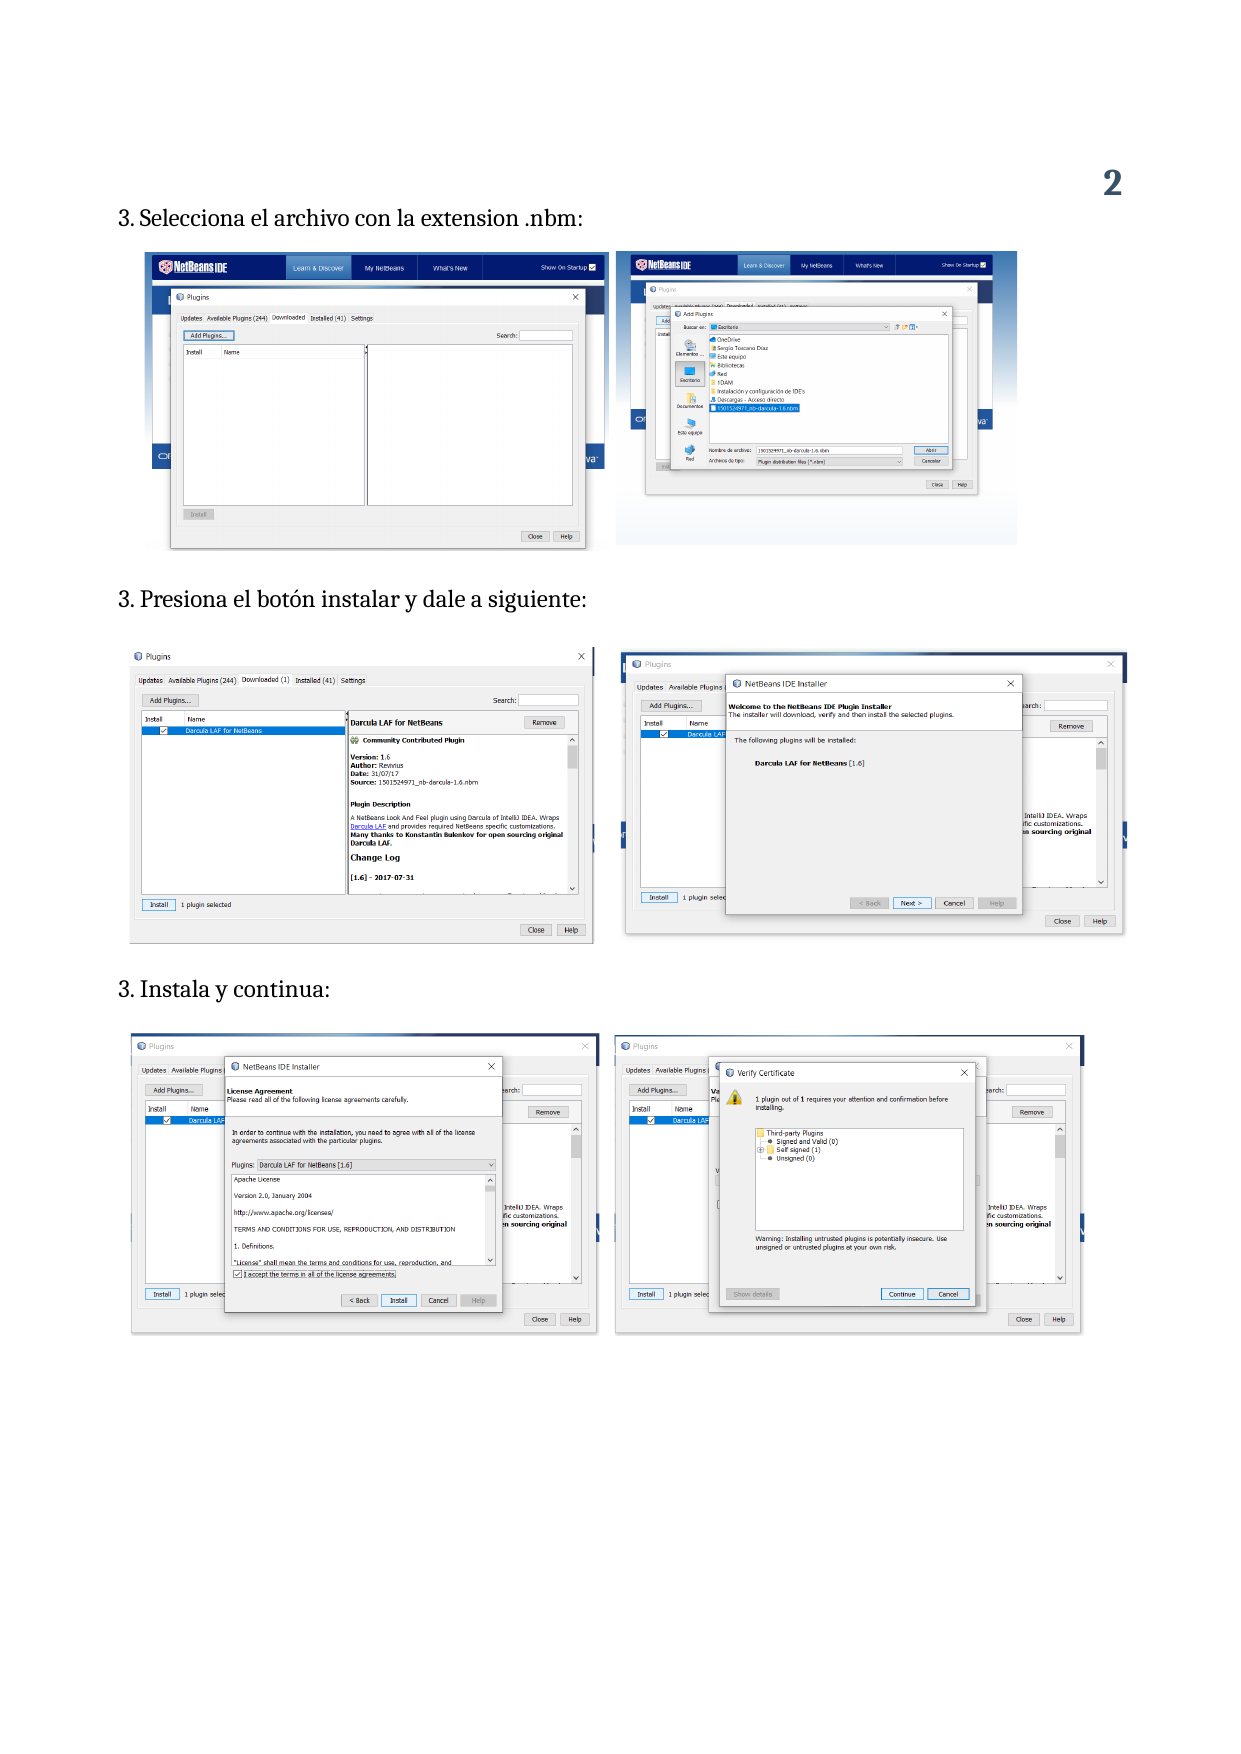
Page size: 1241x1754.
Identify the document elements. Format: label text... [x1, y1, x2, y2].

picture [144, 252, 609, 551]
text 3. Selecciona el archivo con la extension .nbm: [118, 204, 1122, 233]
picture [130, 1033, 600, 1336]
text 2 [118, 161, 1122, 204]
picture [615, 251, 1018, 545]
text 3. Presiona el botón instalar y dale a siguiente: [118, 585, 1122, 614]
picture [129, 647, 595, 944]
picture [614, 1035, 1085, 1336]
picture [620, 648, 1128, 943]
text 3. Instala y continua: [118, 974, 1122, 1003]
